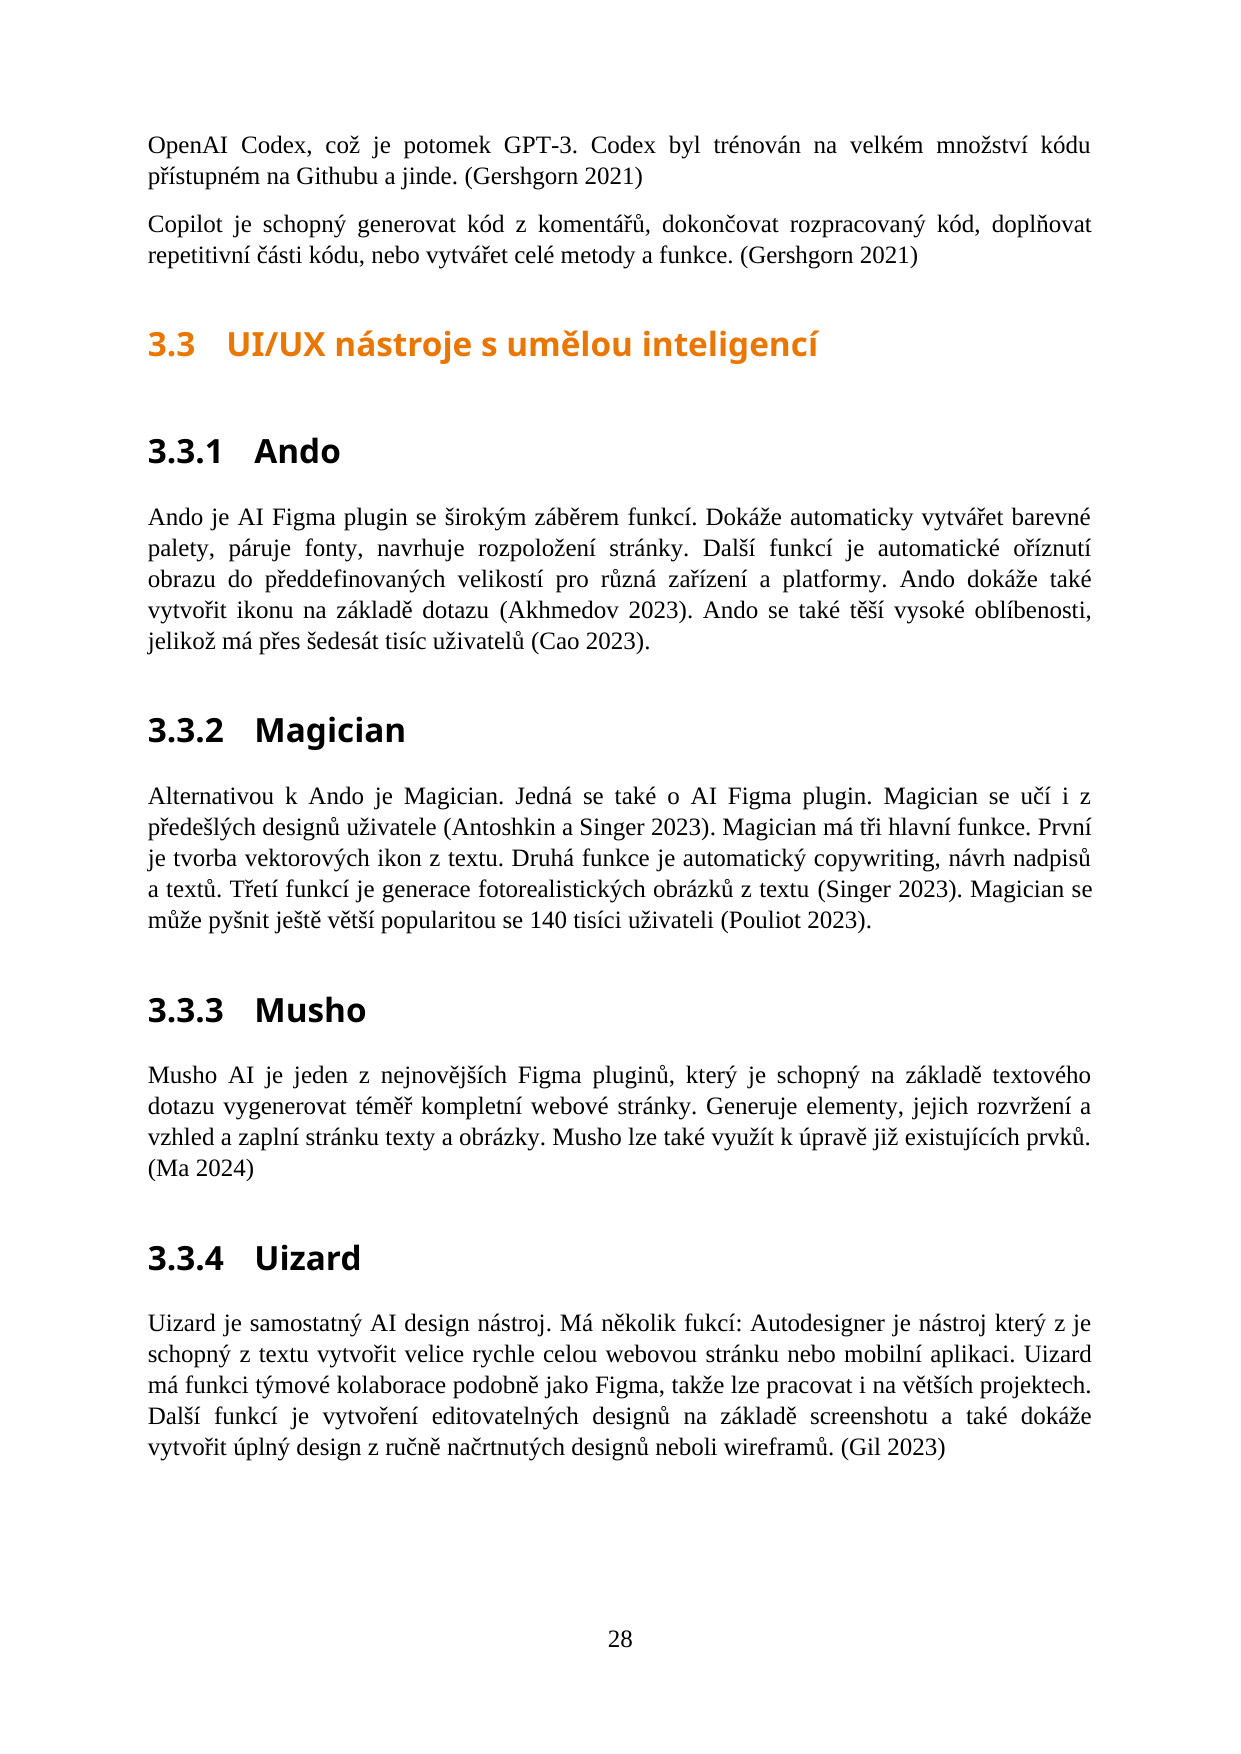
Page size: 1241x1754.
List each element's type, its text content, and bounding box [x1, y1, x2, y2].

subtitle Musho [148, 986, 1092, 1032]
subtitle Uizard [148, 1234, 1092, 1280]
text Uizard je samostatný AI design nástroj. Má několik fukcí: Autodesigner je nástroj který z je schopný z textu vytvořit velice rychle celou webovou stránku nebo mobilní aplikaci. Uizard má funkci týmové kolaborace podobně jako Figma, takže lze pracovat i na větších projektech. Další funkcí je vytvoření editovatelných designů na základě screenshotu a také dokáže vytvořit úplný design z ručně načrtnutých designů neboli wireframů. (Gil 2023) [148, 1308, 1092, 1461]
subtitle Ando [148, 428, 1092, 474]
text Ando je AI Figma plugin se širokým záběrem funkcí. Dokáže automaticky vytvářet barevné palety, páruje fonty, navrhuje rozpoložení stránky. Další funkcí je automatické oříznutí obrazu do předdefinovaných velikostí pro různá zařízení a platformy. Ando dokáže také vytvořit ikonu na základě dotazu (Akhmedov 2023). Ando se také těší vysoké oblíbenosti, jelikož má přes šedesát tisíc uživatelů (Cao 2023). [148, 502, 1092, 655]
text OpenAI Codex, což je potomek GPT-3. Codex byl trénován na velkém množství kódu přístupném na Githubu a jinde. (Gershgorn 2021) [148, 130, 1092, 190]
text Musho AI je jeden z nejnovějších Figma pluginů, který je schopný na základě textového dotazu vygenerovat téměř kompletní webové stránky. Generuje elementy, jejich rozvržení a vzhled a zaplní stránku texty a obrázky. Musho lze také využít k úpravě již existujících prvků. (Ma 2024) [148, 1060, 1092, 1182]
text Alternativou k Ando je Magician. Jedná se také o AI Figma plugin. Magician se učí i z předešlých designů uživatele (Antoshkin a Singer 2023). Magician má tři hlavní funkce. První je tvorba vektorových ikon z textu. Druhá funkce je automatický copywriting, návrh nadpisů a textů. Třetí funkcí je generace fotorealistických obrázků z textu (Singer 2023). Magician se může pyšnit ještě větší popularitou se 140 tisíci uživateli (Pouliot 2023). [148, 781, 1092, 934]
subtitle Magician [148, 707, 1092, 753]
text Copilot je schopný generovat kód z komentářů, dokončovat rozpracovaný kód, doplňovat repetitivní části kódu, nebo vytvářet celé metody a funkce. (Gershgorn 2021) [148, 209, 1092, 269]
subtitle UI/UX nástroje s umělou inteligencí [148, 321, 1092, 366]
